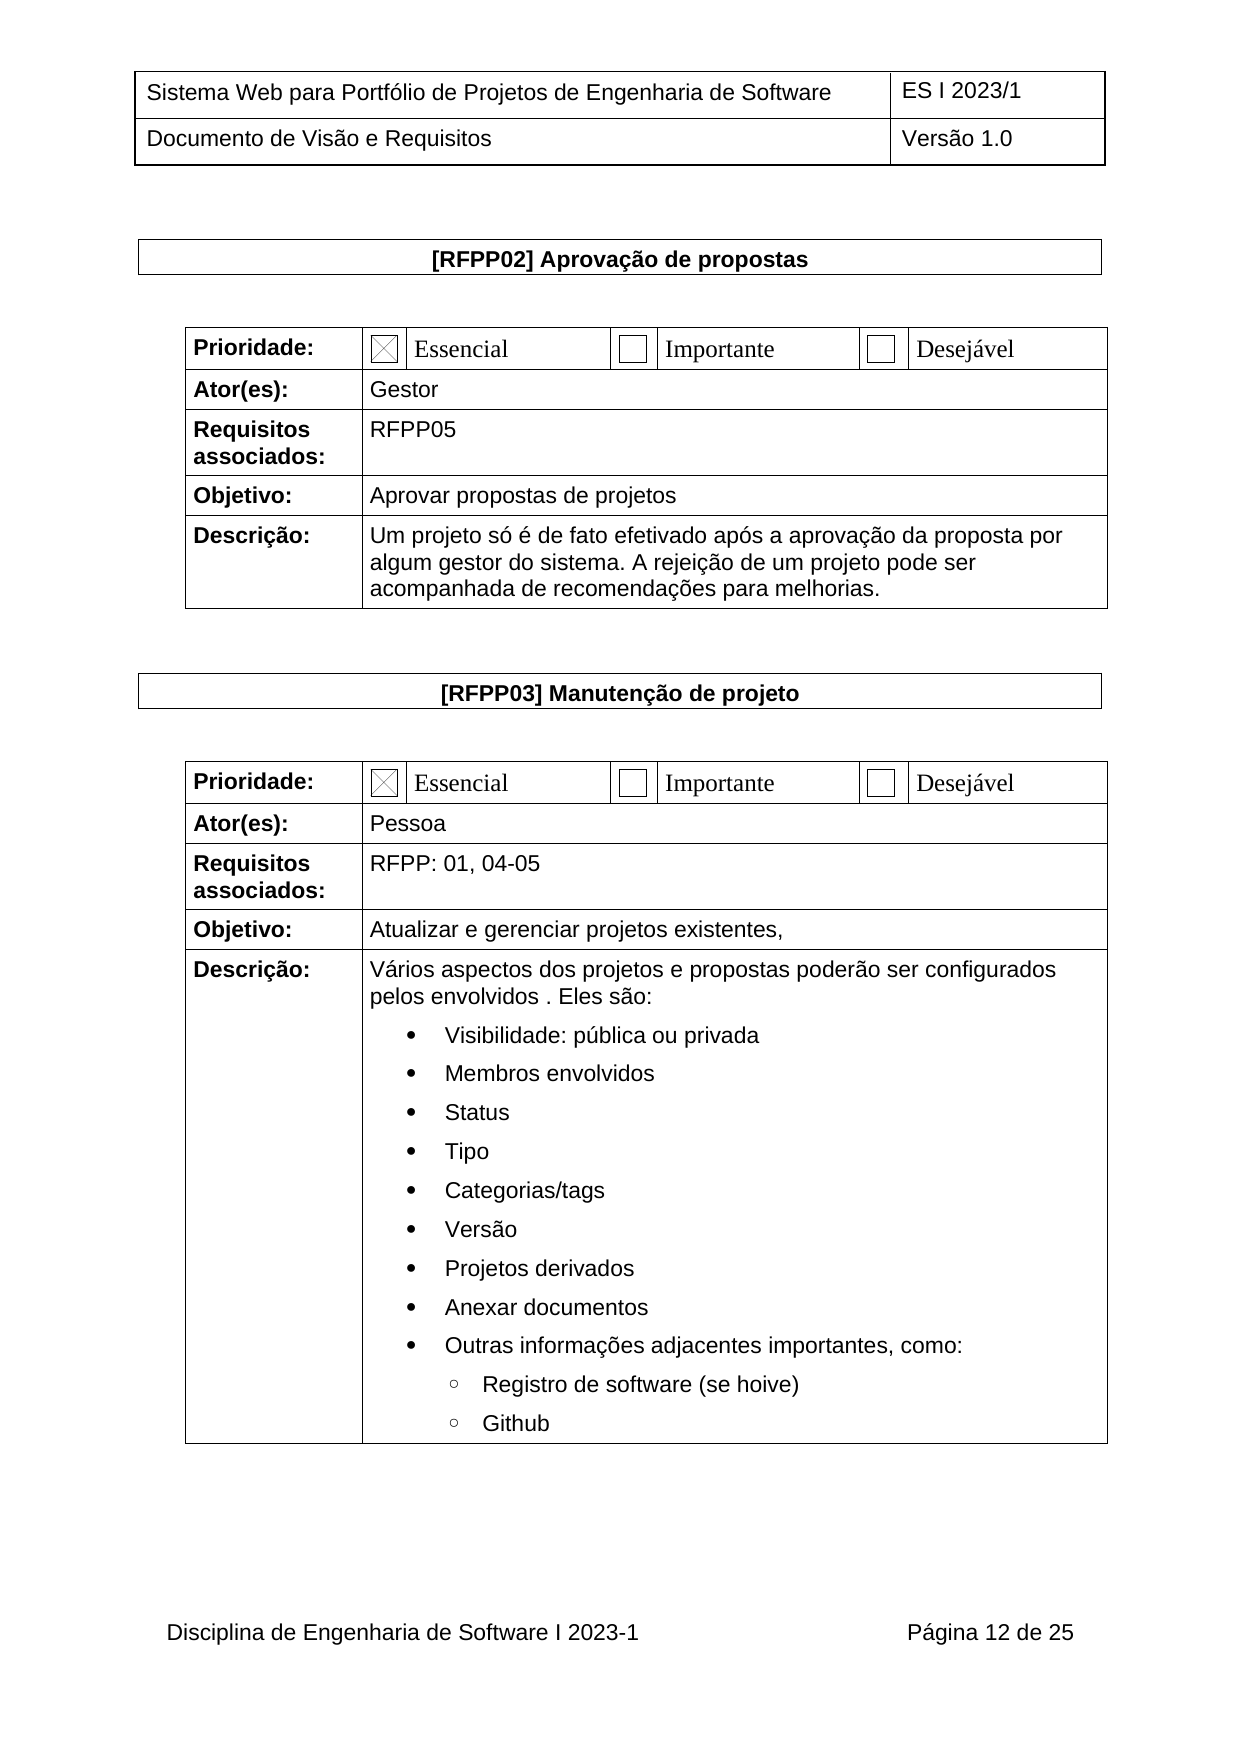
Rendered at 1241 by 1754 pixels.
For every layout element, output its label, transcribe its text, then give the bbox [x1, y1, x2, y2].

table_header [363, 762, 406, 803]
table_header Essencial [407, 762, 610, 803]
table_cell Requisitos associados: [186, 410, 362, 475]
table_header [860, 762, 908, 803]
text [RFPP03] Manutenção de projeto [139, 674, 1101, 708]
table_header [860, 328, 908, 369]
table_header Essencial [407, 328, 610, 369]
table_header [611, 328, 657, 369]
table_header [363, 328, 406, 369]
text [RFPP02] Aprovação de propostas [139, 240, 1101, 274]
table_header Desejável [909, 328, 1107, 369]
table_cell Atualizar e gerenciar projetos existentes, [363, 910, 1107, 949]
table_cell Gestor [363, 370, 1107, 409]
table_cell Vários aspectos dos projetos e propostas poderão ser configurados pelos envolvidos . Eles são: Visibilidade: pública ou privada Membros envolvidos Status Tipo Categorias/tags Versão Projetos derivados Anexar documentos Outras informações adjacentes importantes, como: Registro de software (se hoive) Github [363, 950, 1107, 1443]
table_header Importante [658, 328, 859, 369]
table_cell Aprovar propostas de projetos [363, 476, 1107, 515]
table_cell Ator(es): [186, 370, 362, 409]
table_cell Um projeto só é de fato efetivado após a aprovação da proposta por algum gestor do sistema. A rejeição de um projeto pode ser acompanhada de recomendações para melhorias. [363, 516, 1107, 608]
table_cell RFPP05 [363, 410, 1107, 475]
table_header Prioridade: [186, 762, 362, 803]
table_cell Objetivo: [186, 910, 362, 949]
table_cell Pessoa [363, 804, 1107, 843]
table_cell Descrição: [186, 516, 362, 608]
table_cell Descrição: [186, 950, 362, 1443]
table_header Prioridade: [186, 328, 362, 369]
table_cell Objetivo: [186, 476, 362, 515]
table_header [611, 762, 657, 803]
table_header Desejável [909, 762, 1107, 803]
table_cell Requisitos associados: [186, 844, 362, 909]
table_cell Ator(es): [186, 804, 362, 843]
table_cell RFPP: 01, 04-05 [363, 844, 1107, 909]
table_header Importante [658, 762, 859, 803]
